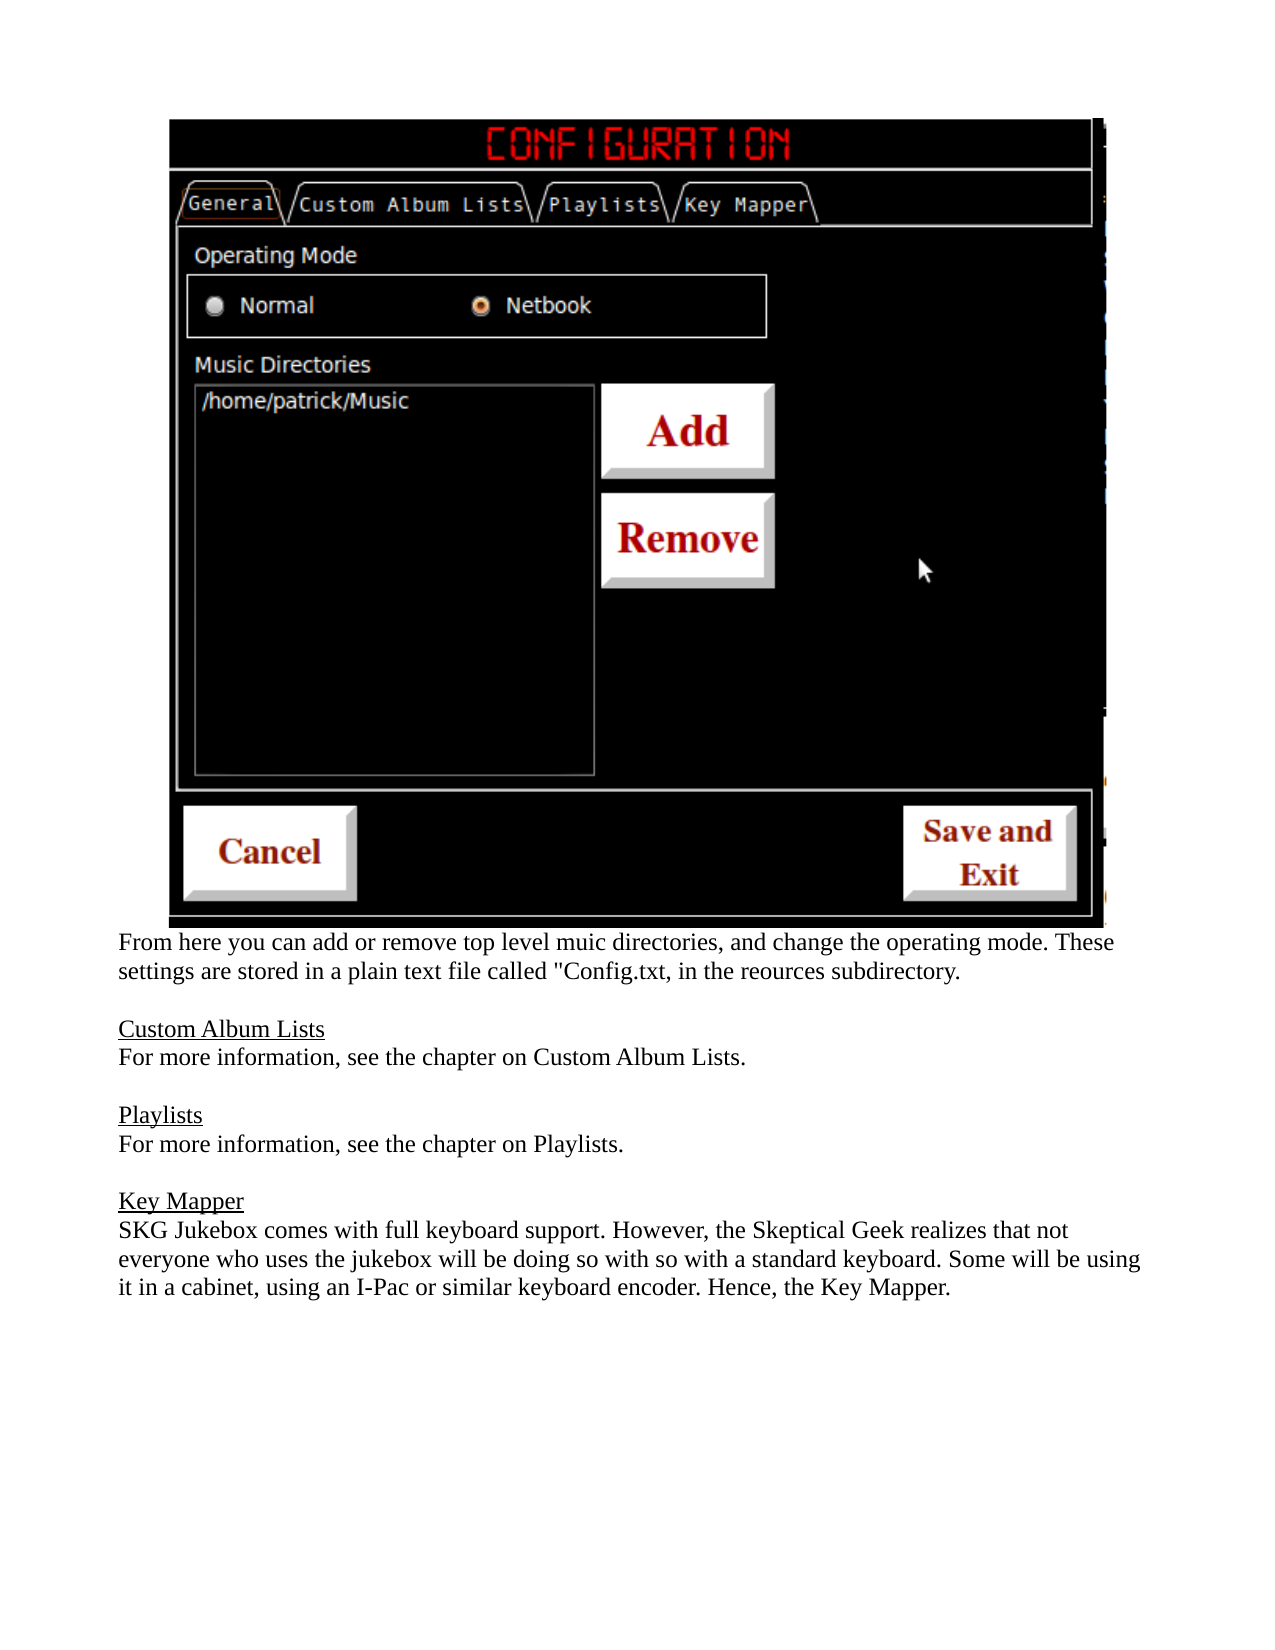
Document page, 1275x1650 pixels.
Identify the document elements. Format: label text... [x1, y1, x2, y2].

text Custom Album Lists [118, 1014, 1157, 1042]
text From here you can add or remove top level muic directories, and change the operating mode. These settings are stored in a plain text file called "Config.txt, in the reources subdirectory. [118, 847, 1157, 985]
text For more information, see the chapter on Custom Album Lists. [118, 1042, 1157, 1071]
text For more information, see the chapter on Playlists. [118, 1129, 1157, 1157]
text Key Mapper [118, 1186, 1157, 1215]
text SKG Jukebox comes with full keyboard support. However, the Skeptical Geek realizes that not everyone who uses the jukebox will be doing so with so with a standard keyboard. Some will be using it in a cabinet, using an I-Pac or similar keyboard encoder. Hence, the Key Mapper. [118, 1215, 1157, 1301]
text Playlists [118, 1100, 1157, 1129]
picture [168, 118, 1107, 928]
